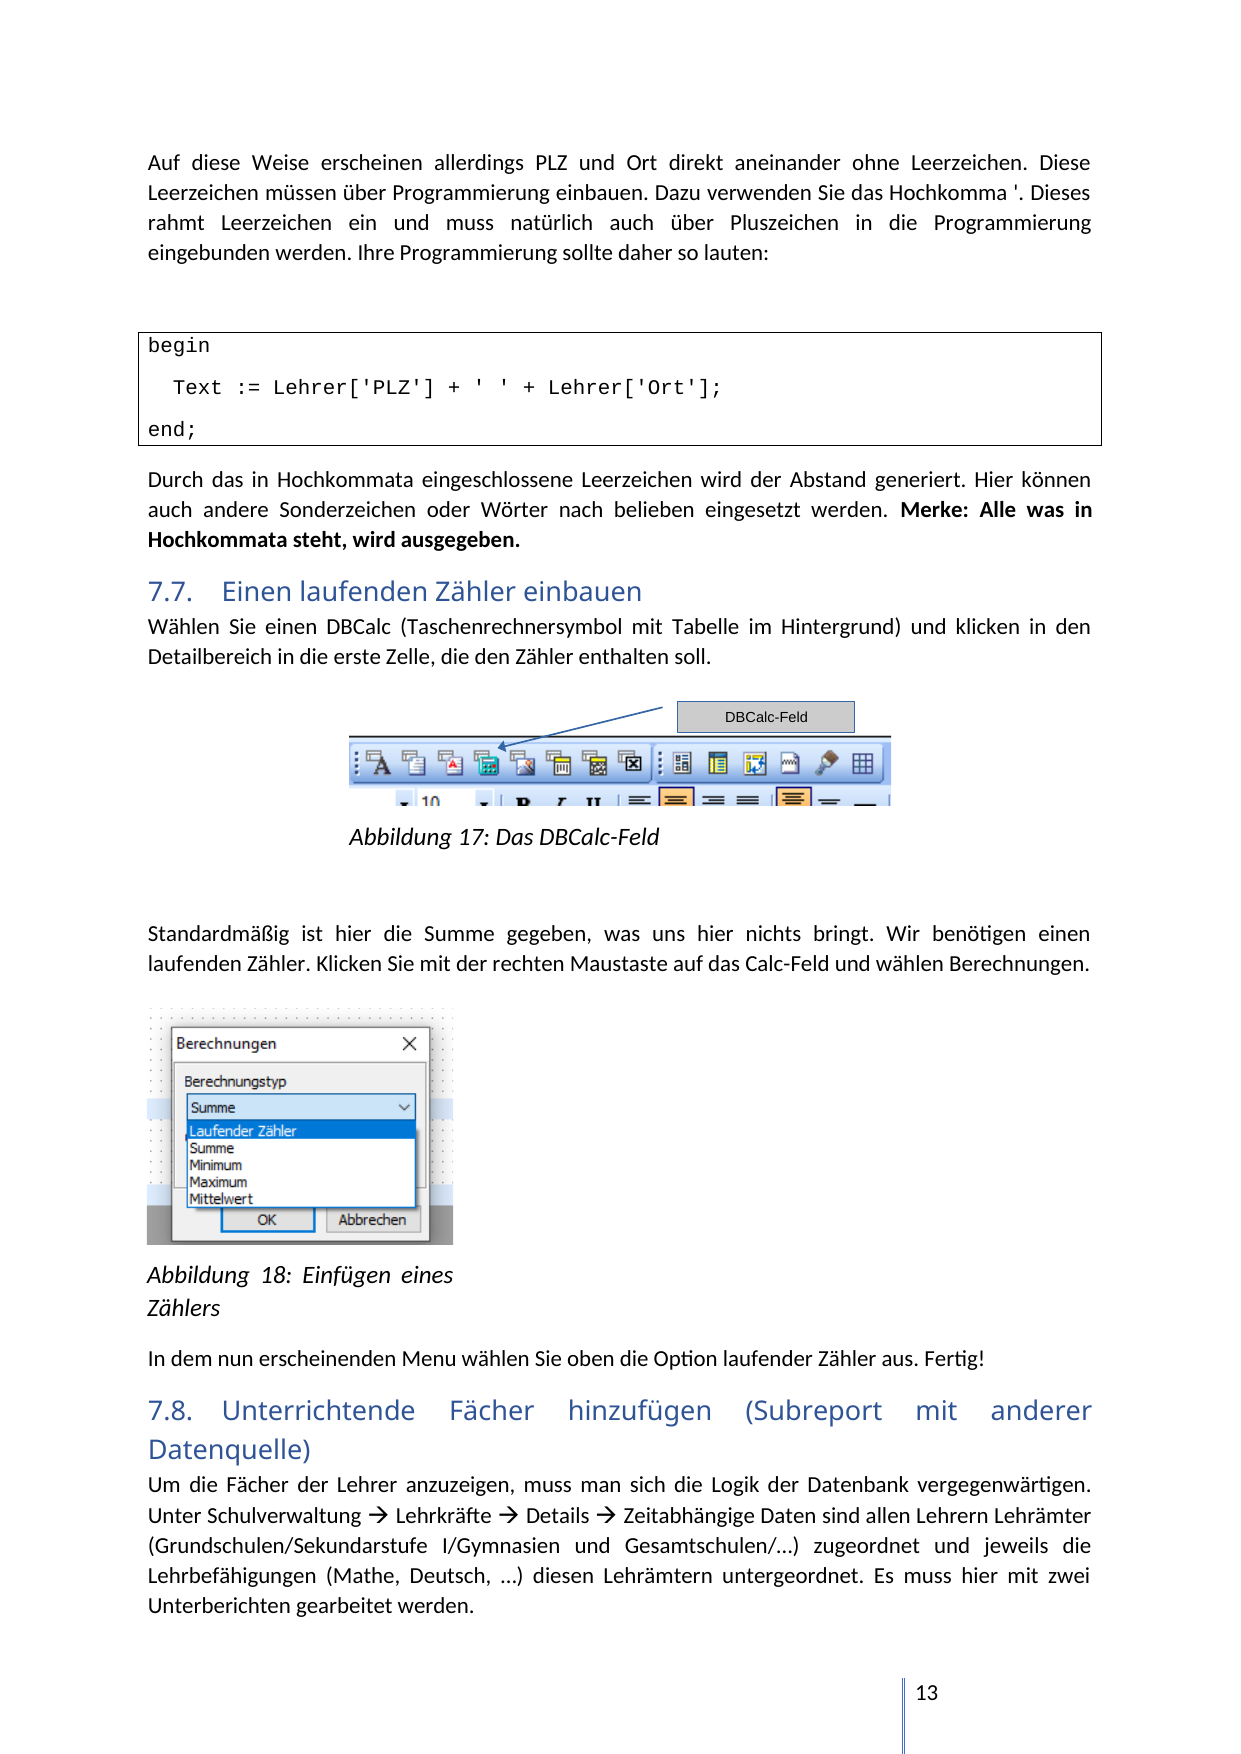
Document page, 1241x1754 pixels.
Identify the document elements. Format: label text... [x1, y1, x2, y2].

subtitle Unterrichtende Fächer hinzufügen (Subreport mit anderer Datenquelle) [148, 1391, 1093, 1468]
text Abbildung 17: Das DBCalc-Feld [349, 806, 891, 851]
text Auf diese Weise erscheinen allerdings PLZ und Ort direkt aneinander ohne Leerzeichen. Diese Leerzeichen müssen über Programmierung einbauen. Dazu verwenden Sie das Hochkomma '. Dieses rahmt Leerzeichen ein und muss natürlich auch über Pluszeichen in die Programmierung eingebunden werden. Ihre Programmierung sollte daher so lauten: [148, 148, 1093, 266]
text begin [139, 333, 1101, 359]
text Wählen Sie einen DBCalc (Taschenrechnersymbol mit Tabelle im Hintergrund) und klicken in den Detailbereich in die erste Zelle, die den Zähler enthalten soll. [148, 612, 1093, 670]
text [855, 701, 891, 733]
text Text := Lehrer['PLZ'] + ' ' + Lehrer['Ort']; [139, 374, 1101, 401]
text Um die Fächer der Lehrer anzuzeigen, muss man sich die Logik der Datenbank vergegenwärtigen. Unter Schulverwaltung  Lehrkräfte  Details  Zeitabhängige Daten sind allen Lehrern Lehrämter (Grundschulen/Sekundarstufe I/Gymnasien und Gesamtschulen/…) zugeordnet und jeweils die Lehrbefähigungen (Mathe, Deutsch, …) diesen Lehrämtern untergeordnet. Es muss hier mit zwei Unterberichten gearbeitet werden. [148, 1471, 1093, 1619]
text Abbildung 18: Einfügen eines Zählers [147, 1009, 453, 1323]
subtitle Einen laufenden Zähler einbauen [148, 572, 1093, 609]
text In dem nun erscheinenden Menu wählen Sie oben die Option laufender Zähler aus. Fertig! [147, 996, 1093, 1372]
text [349, 701, 677, 733]
picture [232, 1008, 367, 1245]
text Durch das in Hochkommata eingeschlossene Leerzeichen wird der Abstand generiert. Hier können auch andere Sonderzeichen oder Wörter nach belieben eingesetzt werden. Merke: Alle was in Hochkommata steht, wird ausgegeben. [148, 465, 1093, 553]
text end; [139, 416, 1101, 445]
text Standardmäßig ist hier die Summe gegeben, was uns hier nichts bringt. Wir benötigen einen laufenden Zähler. Klicken Sie mit der rechten Maustaste auf das Calc-Feld und wählen Berechnungen. [148, 919, 1093, 977]
